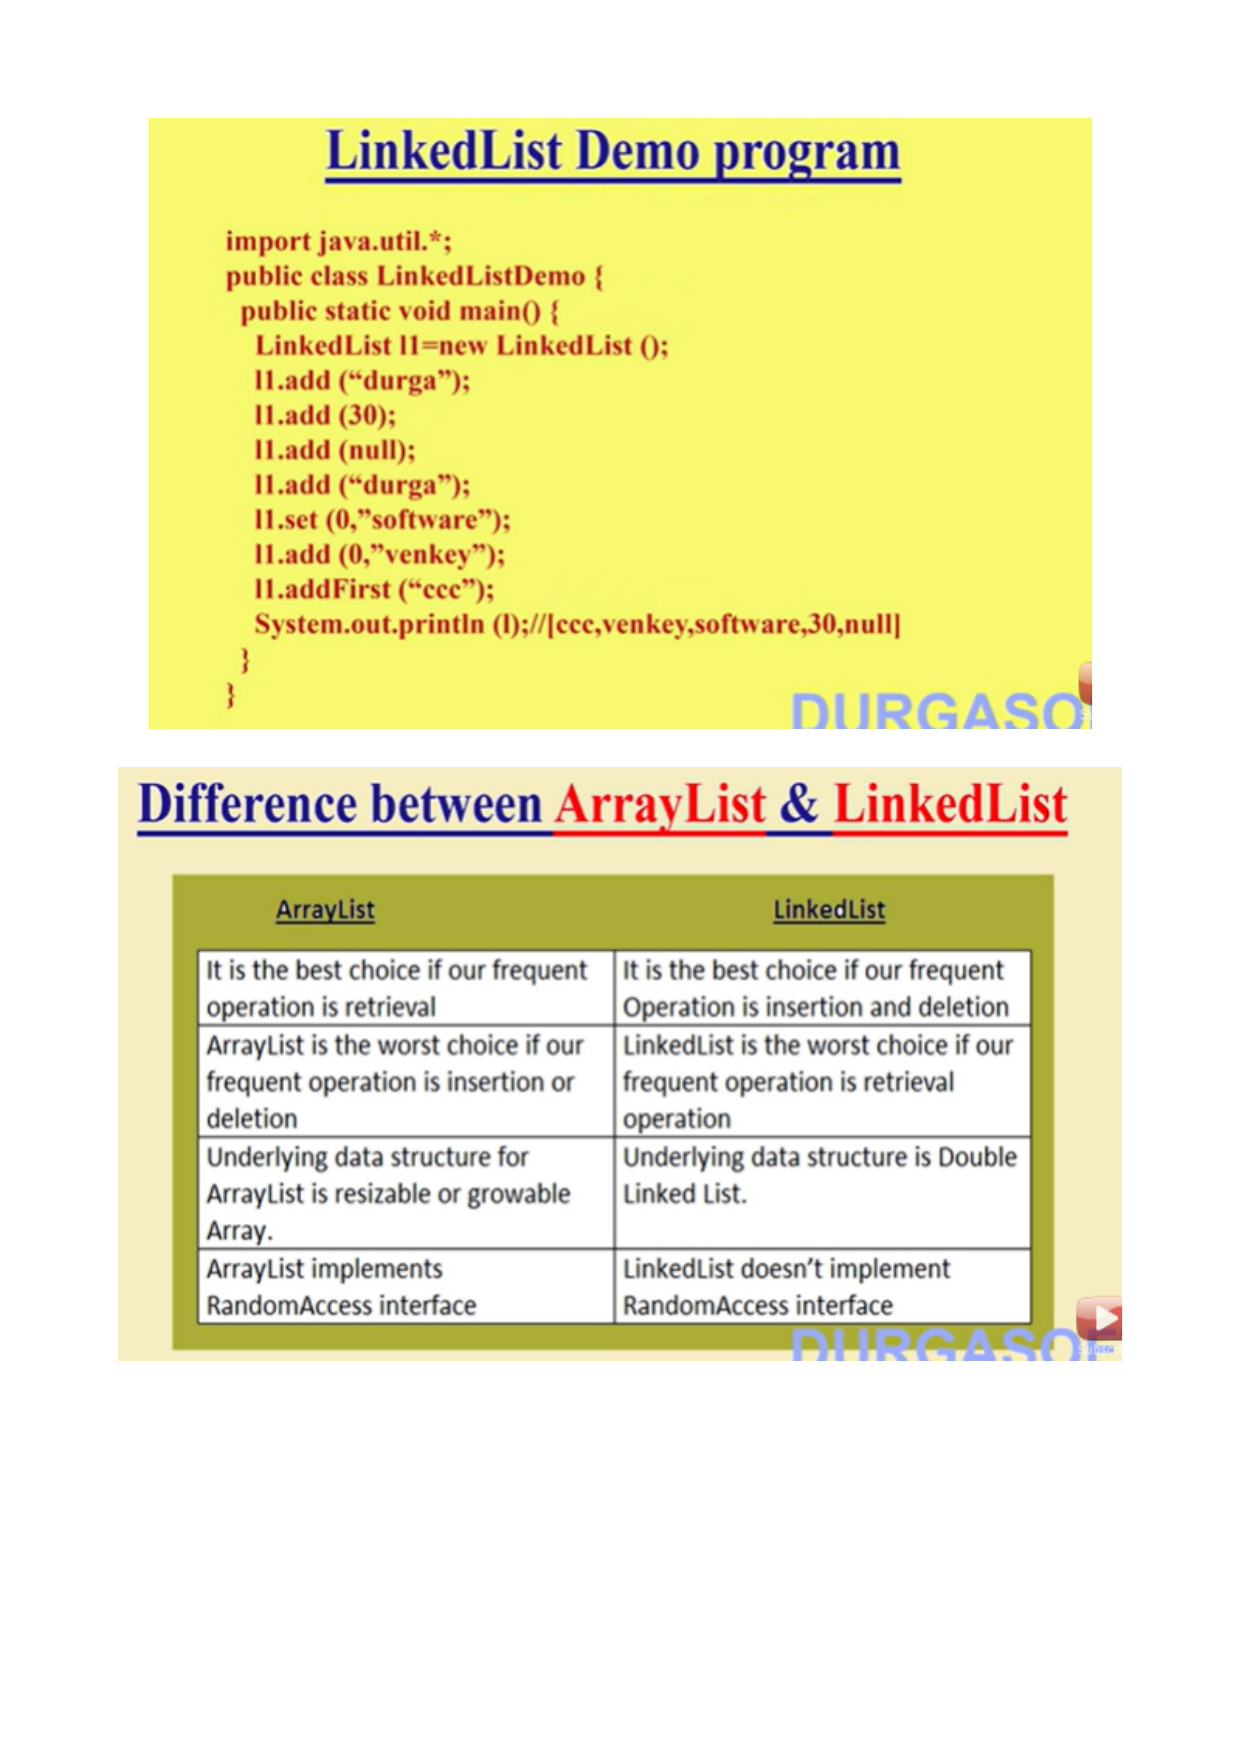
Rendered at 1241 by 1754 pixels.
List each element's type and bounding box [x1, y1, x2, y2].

picture [118, 767, 1123, 1361]
picture [148, 118, 1093, 729]
